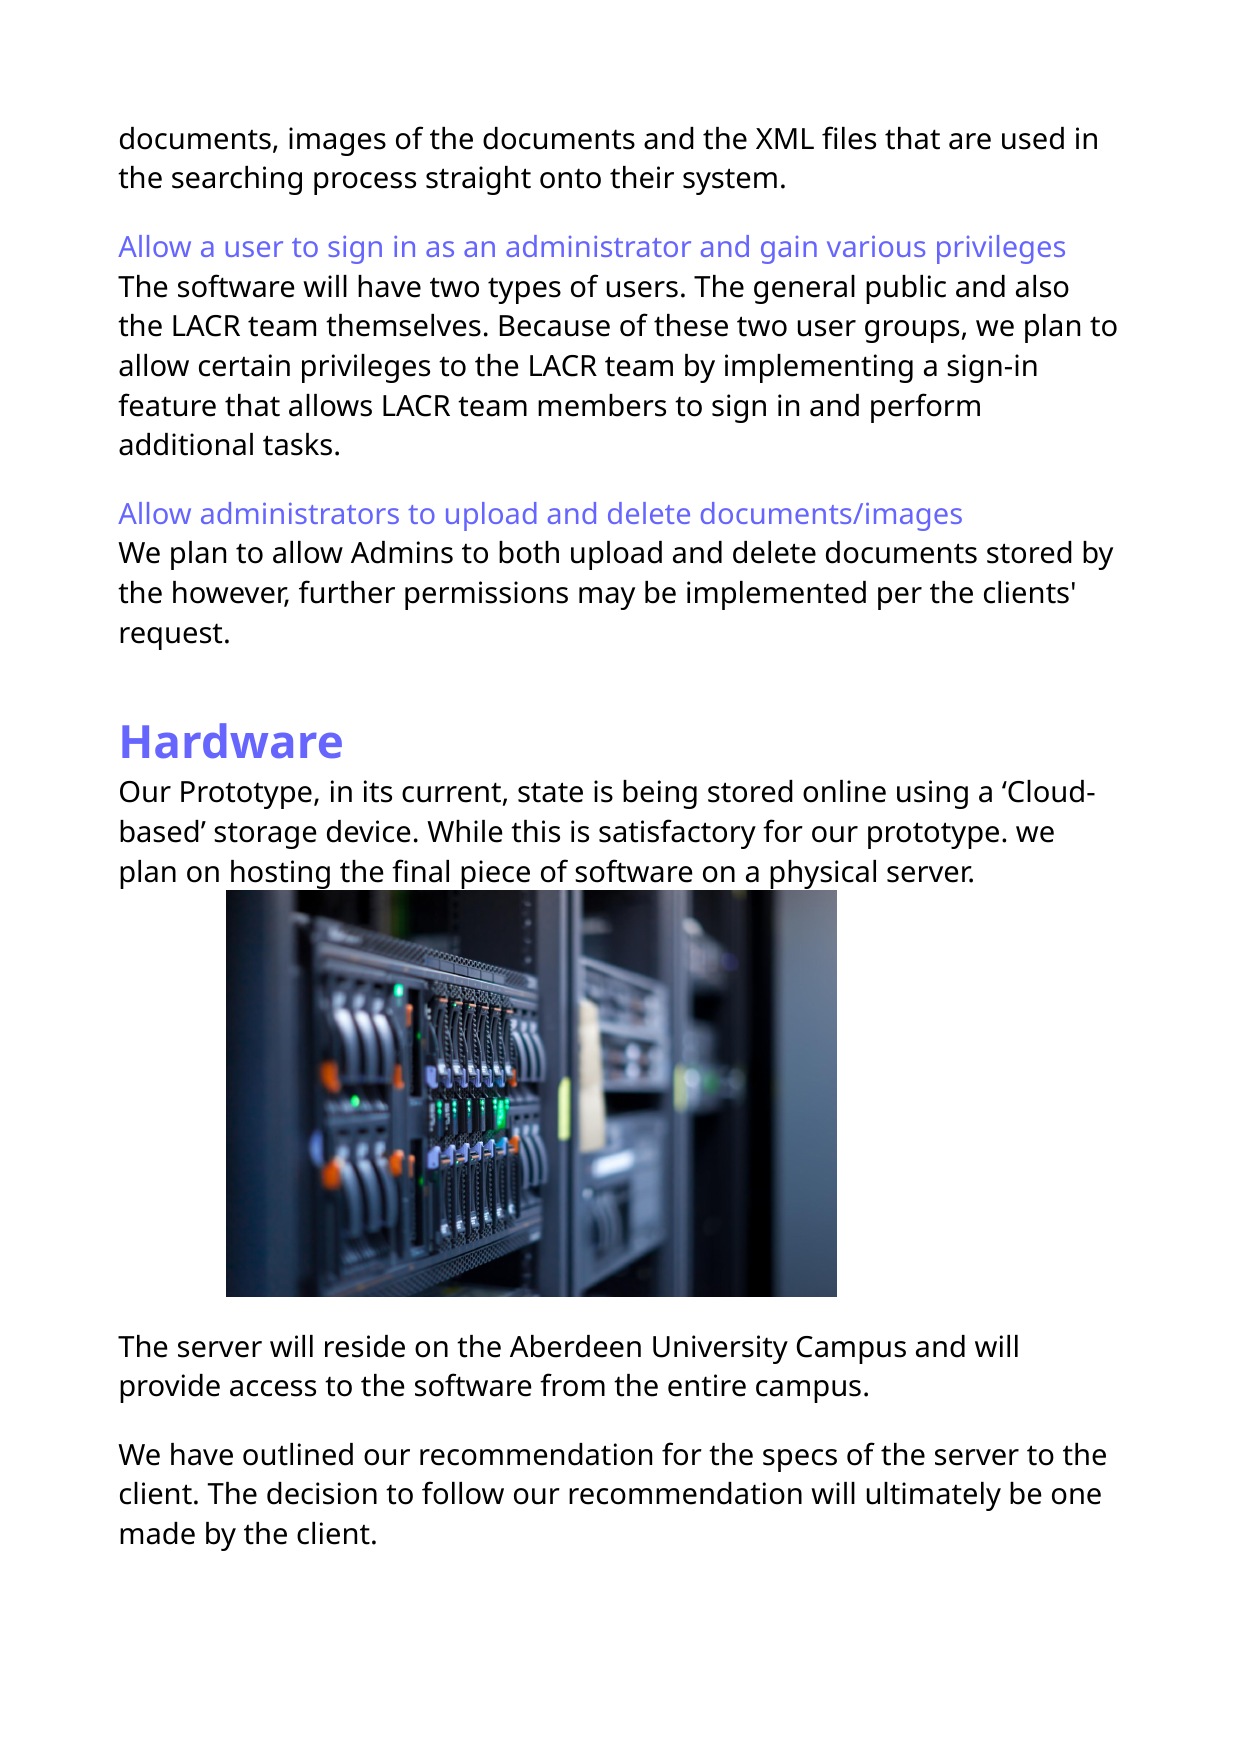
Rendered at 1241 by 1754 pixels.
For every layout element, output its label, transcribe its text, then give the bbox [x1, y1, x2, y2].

text Hardware [118, 709, 1122, 772]
text The software will have two types of users. The general public and also the LACR team themselves. Because of these two user groups, we plan to allow certain privileges to the LACR team by implementing a sign-in feature that allows LACR team members to sign in and perform additional tasks. [118, 266, 1122, 464]
text We have outlined our recommendation for the specs of the server to the client. The decision to follow our recommendation will ultimately be one made by the client. [118, 1434, 1122, 1553]
text Allow a user to sign in as an administrator and gain various privileges [118, 226, 1122, 266]
text We plan to allow Admins to both upload and delete documents stored by the however, further permissions may be implemented per the clients' request. [118, 533, 1122, 652]
text Our Prototype, in its current, state is being stored online using a ‘Cloud-based’ storage device. While this is satisfactory for our prototype. we plan on hosting the final piece of software on a physical server. [118, 772, 1122, 891]
text Allow administrators to upload and delete documents/images [118, 493, 1122, 533]
picture [226, 890, 837, 1297]
text The server will reside on the Aberdeen University Campus and will provide access to the software from the entire campus. [118, 1326, 1122, 1405]
text documents, images of the documents and the XML files that are used in the searching process straight onto their system. [118, 118, 1122, 197]
